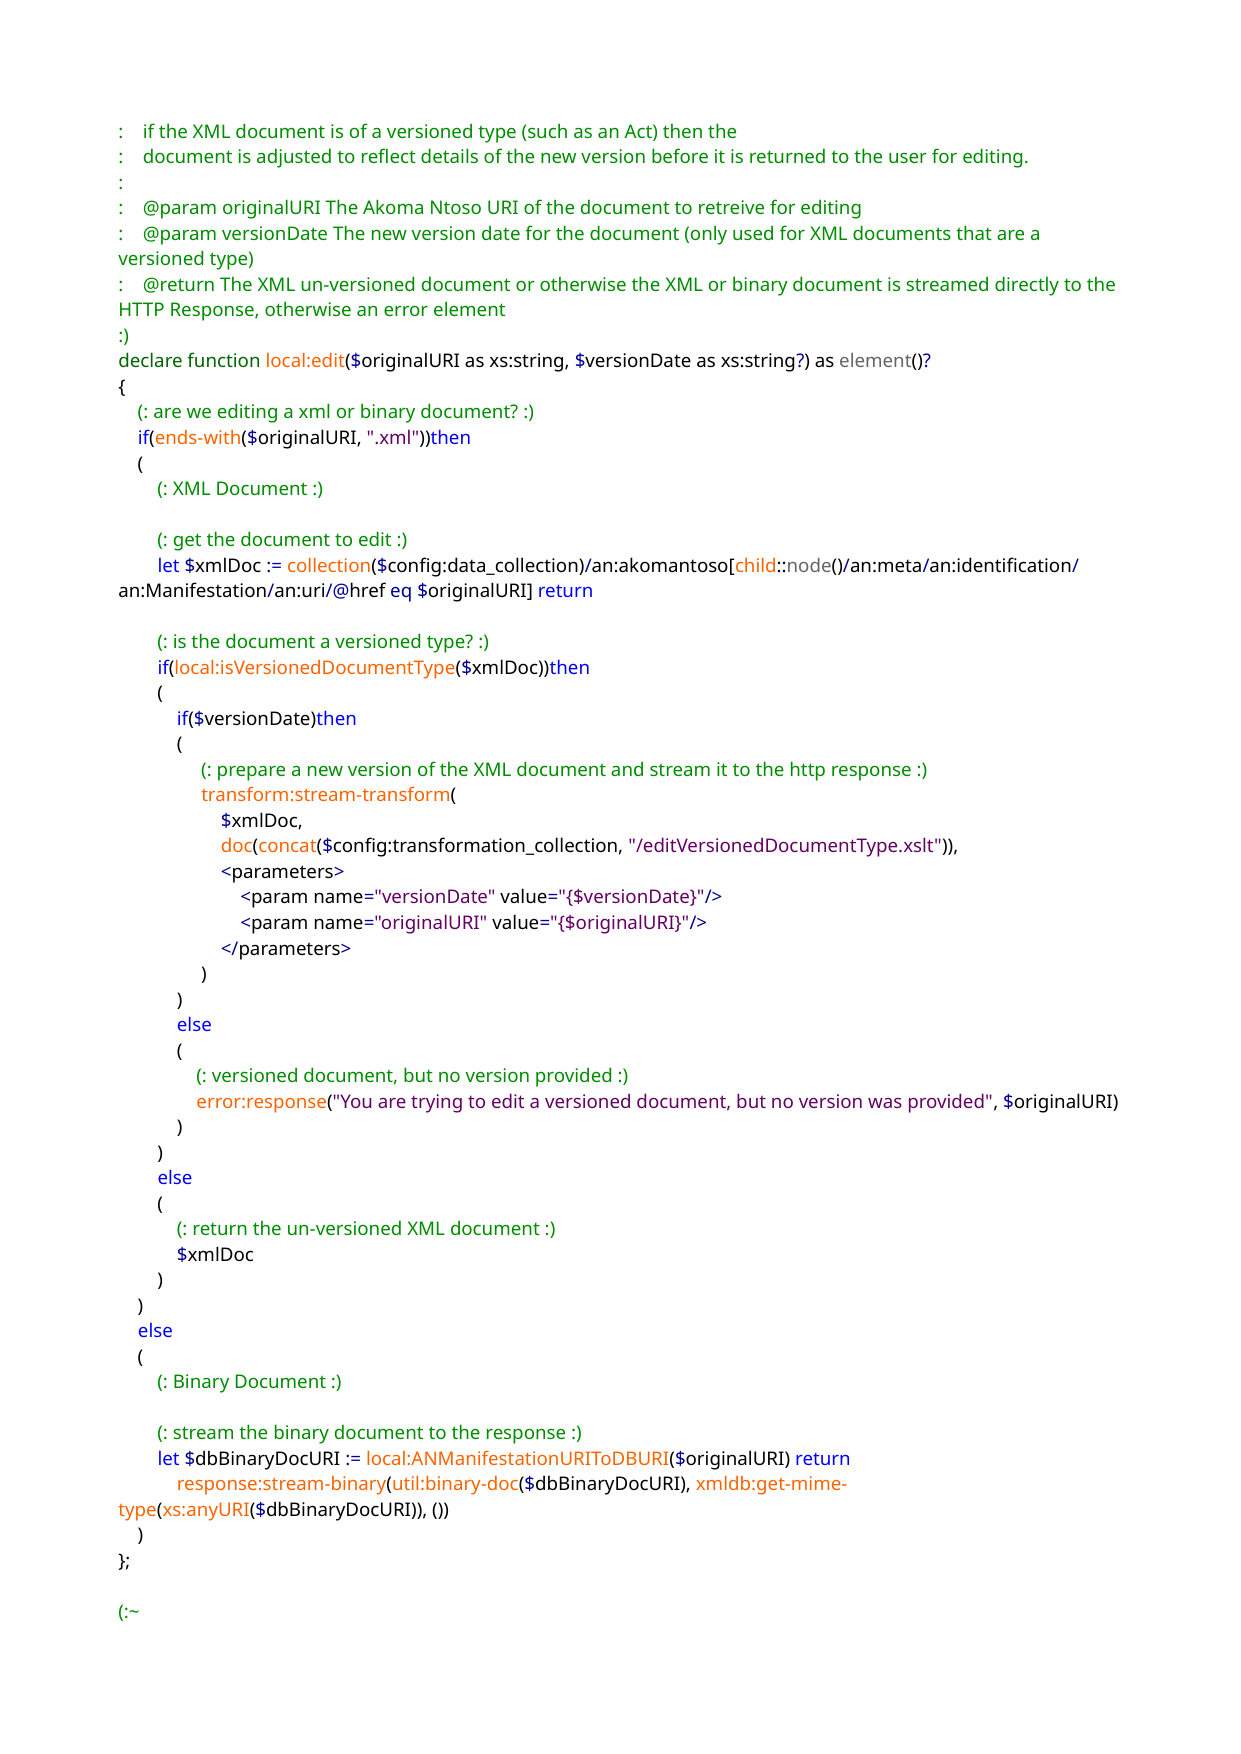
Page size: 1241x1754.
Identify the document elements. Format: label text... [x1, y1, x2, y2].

text </parameters> [118, 935, 1122, 960]
text error:response("You are trying to edit a versioned document, but no version was provided", $originalURI) [118, 1088, 1122, 1113]
text else [118, 1011, 1122, 1037]
text : @return The XML un-versioned document or otherwise the XML or binary document is streamed directly to the HTTP Response, otherwise an error element [118, 271, 1122, 322]
text (: Binary Document :) [118, 1369, 1122, 1394]
text ) [118, 1522, 1122, 1547]
text doc(concat($config:transformation_collection, "/editVersionedDocumentType.xslt")), [118, 833, 1122, 858]
text declare function local:edit($originalURI as xs:string, $versionDate as xs:string?) as element()? [118, 348, 1122, 373]
text : @param originalURI The Akoma Ntoso URI of the document to retreive for editing [118, 195, 1122, 220]
text (: versioned document, but no version provided :) [118, 1062, 1122, 1088]
text ( [118, 731, 1122, 756]
text }; [118, 1547, 1122, 1573]
text else [118, 1318, 1122, 1343]
text ) [118, 1292, 1122, 1318]
text if(local:isVersionedDocumentType($xmlDoc))then [118, 654, 1122, 679]
text : document is adjusted to reflect details of the new version before it is returned to the user for editing. [118, 144, 1122, 169]
text <param name="versionDate" value="{$versionDate}"/> [118, 884, 1122, 909]
text ( [118, 1037, 1122, 1062]
text ( [118, 679, 1122, 705]
text ) [118, 1113, 1122, 1139]
text ( [118, 450, 1122, 475]
text : @param versionDate The new version date for the document (only used for XML documents that are a versioned type) [118, 220, 1122, 271]
text { [118, 373, 1122, 399]
text ) [118, 1267, 1122, 1292]
text (: XML Document :) [118, 475, 1122, 501]
text :) [118, 322, 1122, 348]
text (: prepare a new version of the XML document and stream it to the http response :) [118, 756, 1122, 782]
text $xmlDoc [118, 1241, 1122, 1267]
text response:stream-binary(util:binary-doc($dbBinaryDocURI), xmldb:get-mime-type(xs:anyURI($dbBinaryDocURI)), ()) [118, 1471, 1122, 1522]
text ) [118, 1139, 1122, 1164]
text let $xmlDoc := collection($config:data_collection)/an:akomantoso[child::node()/an:meta/an:identification/an:Manifestation/an:uri/@href eq $originalURI] return [118, 552, 1122, 603]
text <param name="originalURI" value="{$originalURI}"/> [118, 909, 1122, 935]
text ( [118, 1343, 1122, 1369]
text $xmlDoc, [118, 807, 1122, 833]
text if($versionDate)then [118, 705, 1122, 731]
text : [118, 169, 1122, 195]
text ) [118, 986, 1122, 1011]
text (:~ [118, 1598, 1122, 1624]
text ) [118, 960, 1122, 986]
text <parameters> [118, 858, 1122, 884]
text (: return the un-versioned XML document :) [118, 1216, 1122, 1241]
text ( [118, 1190, 1122, 1216]
text transform:stream-transform( [118, 782, 1122, 807]
text (: stream the binary document to the response :) [118, 1420, 1122, 1445]
text (: are we editing a xml or binary document? :) [118, 399, 1122, 424]
text else [118, 1164, 1122, 1190]
text let $dbBinaryDocURI := local:ANManifestationURIToDBURI($originalURI) return [118, 1445, 1122, 1471]
text : if the XML document is of a versioned type (such as an Act) then the [118, 118, 1122, 144]
text (: get the document to edit :) [118, 526, 1122, 552]
text if(ends-with($originalURI, ".xml"))then [118, 424, 1122, 450]
text (: is the document a versioned type? :) [118, 628, 1122, 654]
